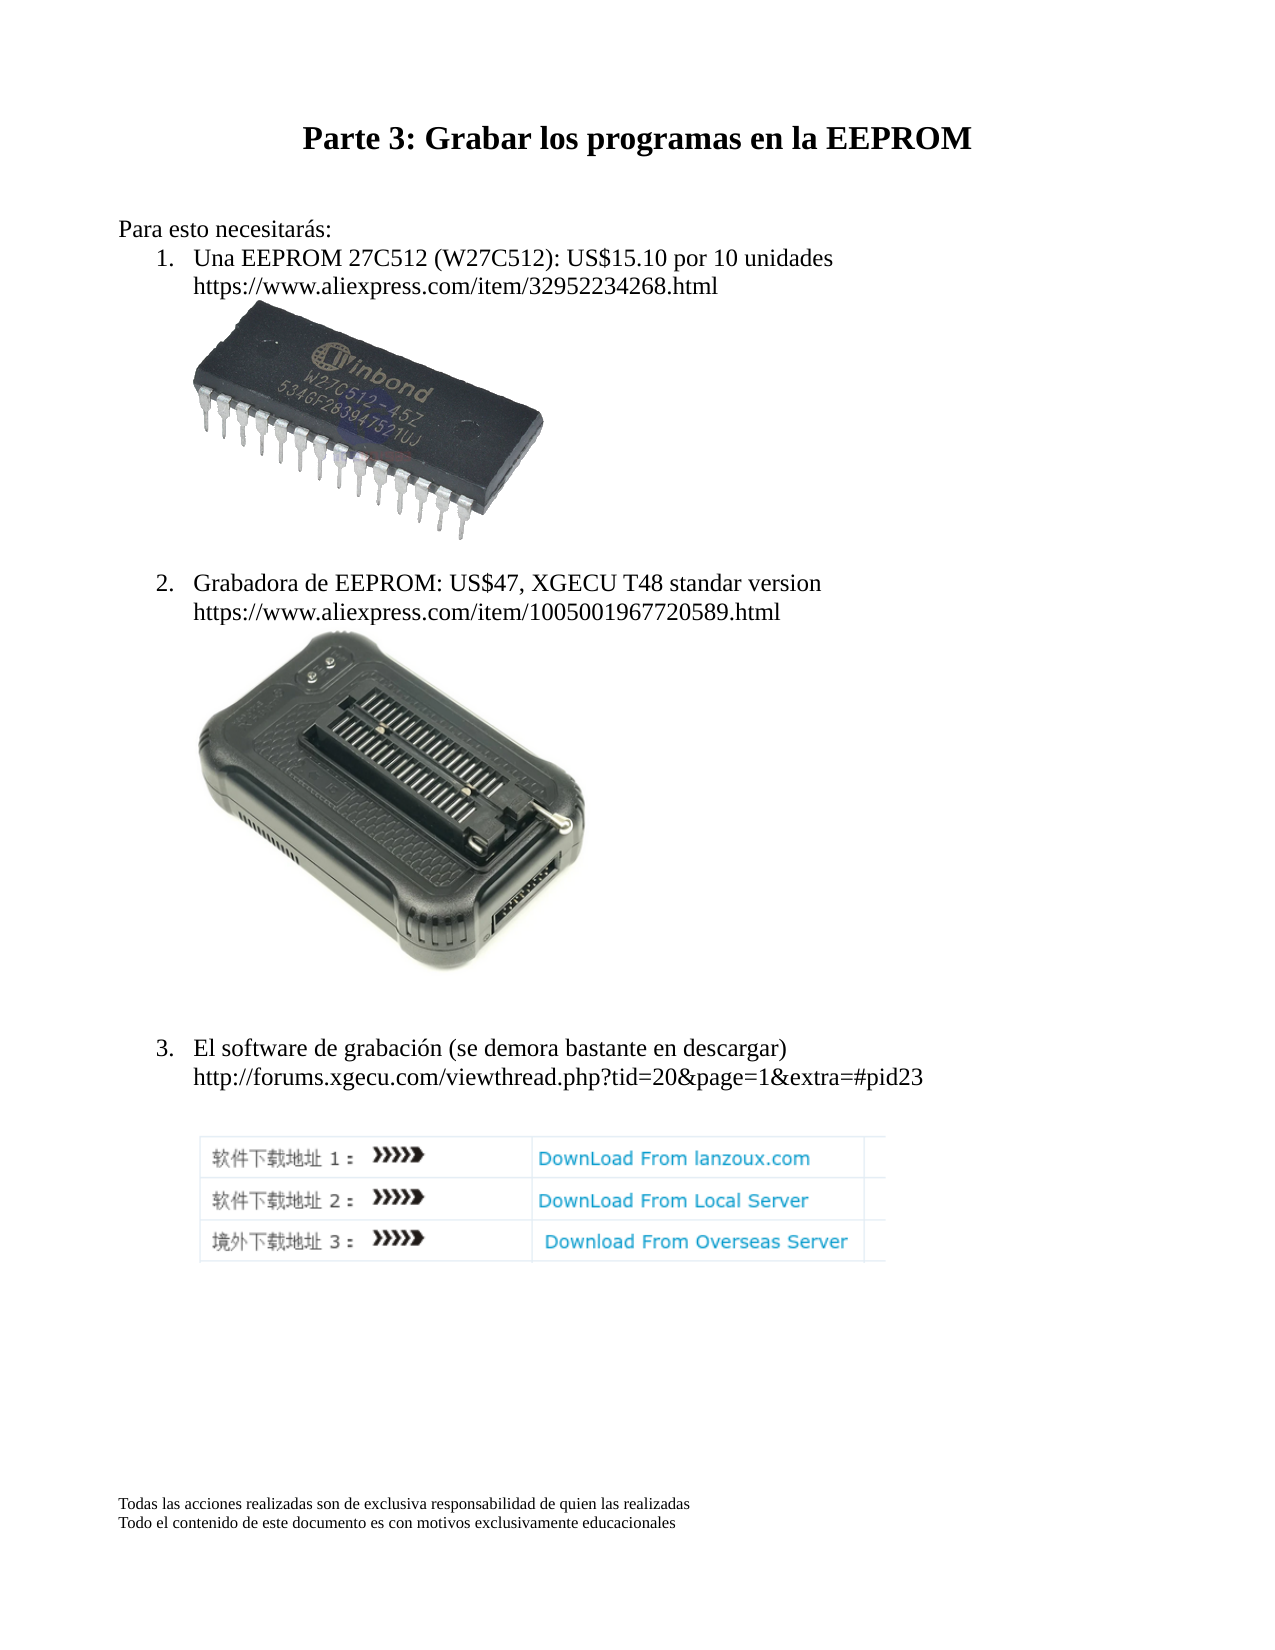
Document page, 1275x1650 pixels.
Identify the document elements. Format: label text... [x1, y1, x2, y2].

list Grabadora de EEPROM: US$47, XGECU T48 standar version [156, 568, 1157, 597]
list http://forums.xgecu.com/viewthread.php?tid=20&page=1&extra=#pid23 [156, 1062, 1157, 1091]
list El software de grabación (se demora bastante en descargar) [156, 1033, 1157, 1062]
text Para esto necesitarás: [118, 214, 1157, 243]
text Parte 3: Grabar los programas en la EEPROM [118, 118, 1157, 156]
picture [193, 1119, 886, 1263]
list https://www.aliexpress.com/item/32952234268.html [156, 271, 1157, 300]
picture [193, 300, 544, 540]
picture [193, 625, 591, 976]
list https://www.aliexpress.com/item/1005001967720589.html [156, 597, 1157, 626]
list Una EEPROM 27C512 (W27C512): US$15.10 por 10 unidades [156, 243, 1157, 271]
